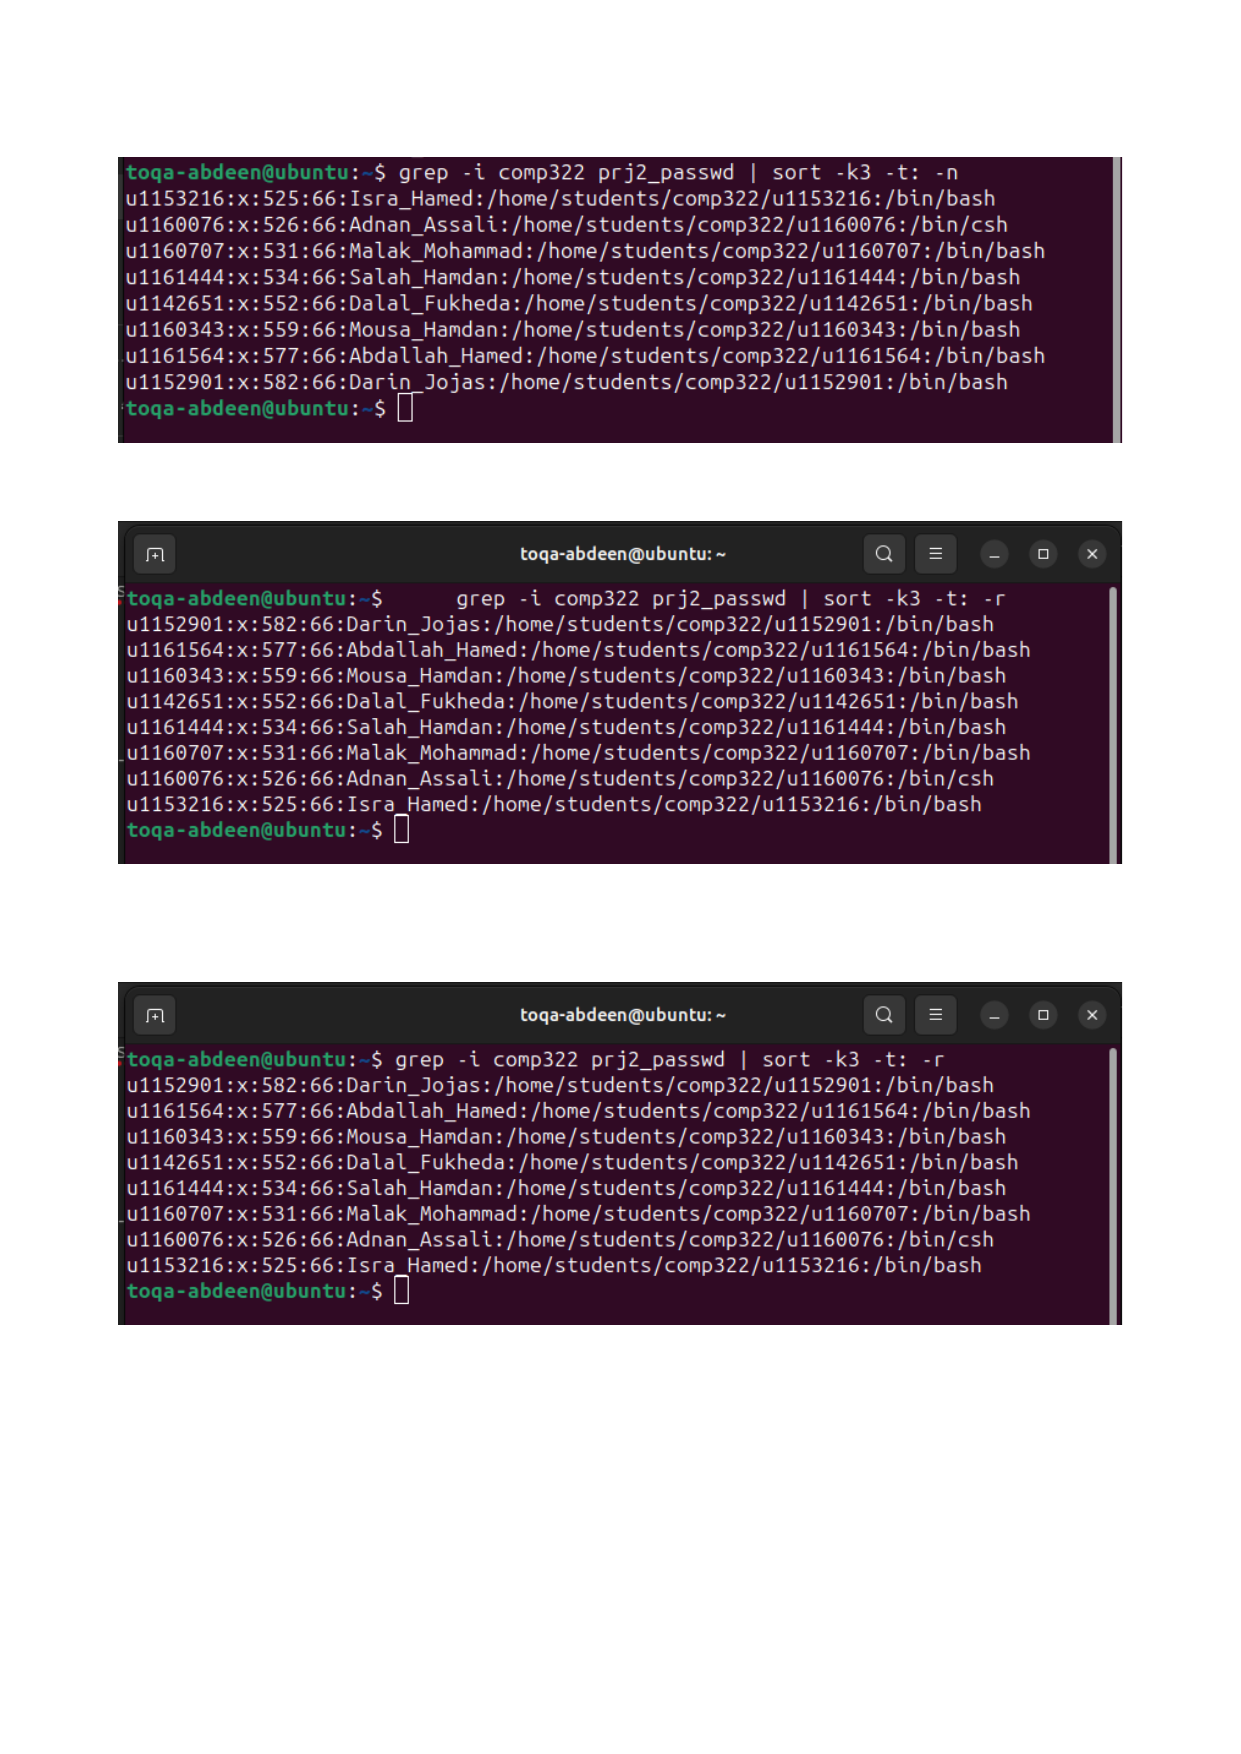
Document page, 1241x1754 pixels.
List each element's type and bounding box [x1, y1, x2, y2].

picture [118, 982, 1123, 1325]
picture [118, 521, 1123, 864]
picture [118, 157, 1123, 443]
